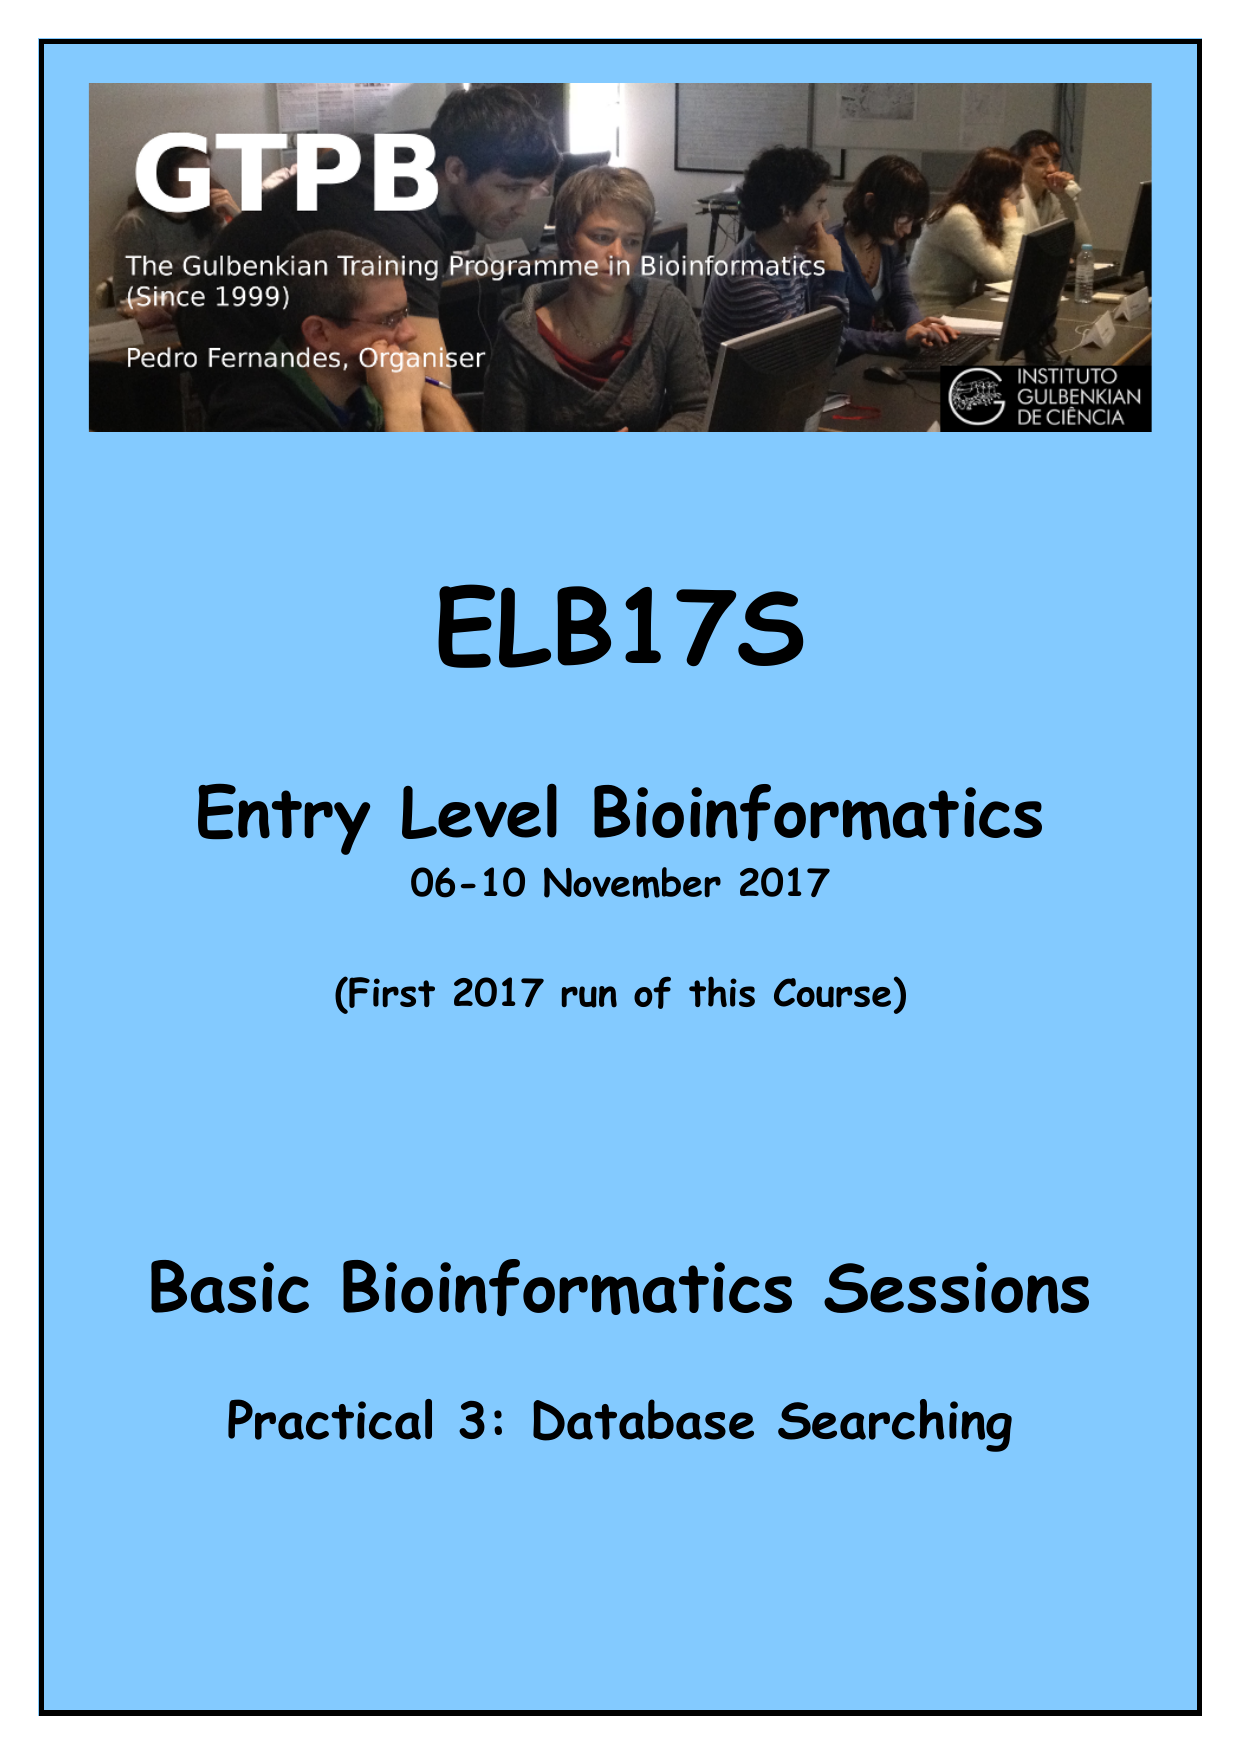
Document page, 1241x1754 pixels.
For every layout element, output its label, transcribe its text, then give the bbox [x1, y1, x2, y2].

picture [88, 83, 1152, 432]
text Entry Level Bioinformatics [44, 693, 1197, 855]
text (First 2017 run of this Course) [44, 965, 1197, 1018]
text Practical 3: Database Searching [44, 1383, 1197, 1453]
text ELB17S [44, 554, 1197, 693]
text 06-10 November 2017 [44, 855, 1197, 908]
text Basic Bioinformatics Sessions [44, 1238, 1197, 1331]
